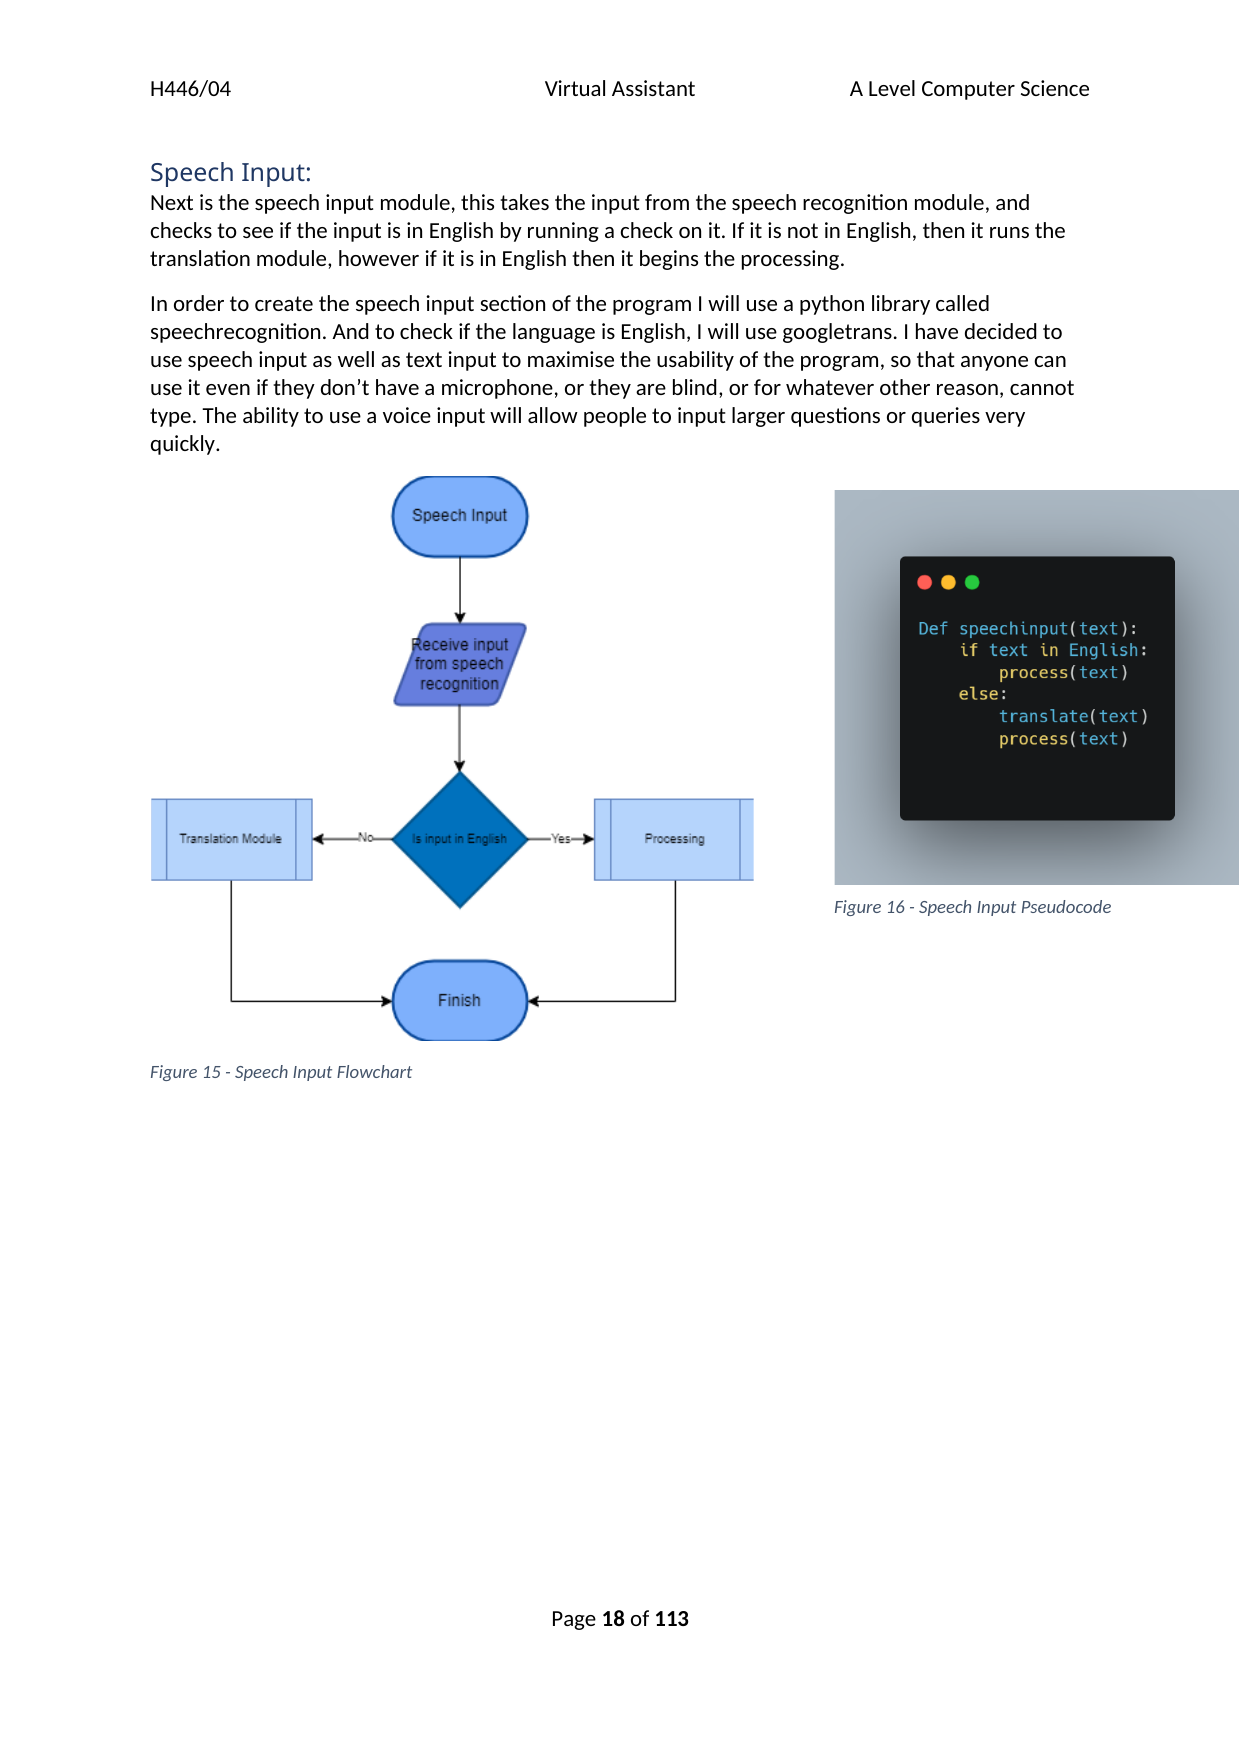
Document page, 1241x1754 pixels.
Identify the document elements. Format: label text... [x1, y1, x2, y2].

text Figure 15 - Speech Input Flowchart [150, 1060, 884, 1083]
subtitle Speech Input: [150, 154, 1090, 188]
text In order to create the speech input section of the program I will use a python library called speechrecognition. And to check if the language is English, I will use googletrans. I have decided to use speech input as well as text input to maximise the usability of the program, so that anyone can use it even if they don’t have a microphone, or they are blind, or for whatever other reason, cannot type. The ability to use a voice input will allow people to input larger questions or queries very quickly. [150, 289, 1090, 457]
text Next is the speech input module, this takes the input from the speech recognition module, and checks to see if the input is in English by running a check on it. If it is not in English, then it runs the translation module, however if it is in English then it begins the processing. [150, 188, 1090, 272]
text Figure 16 - Speech Input Pseudocode [834, 895, 1240, 918]
